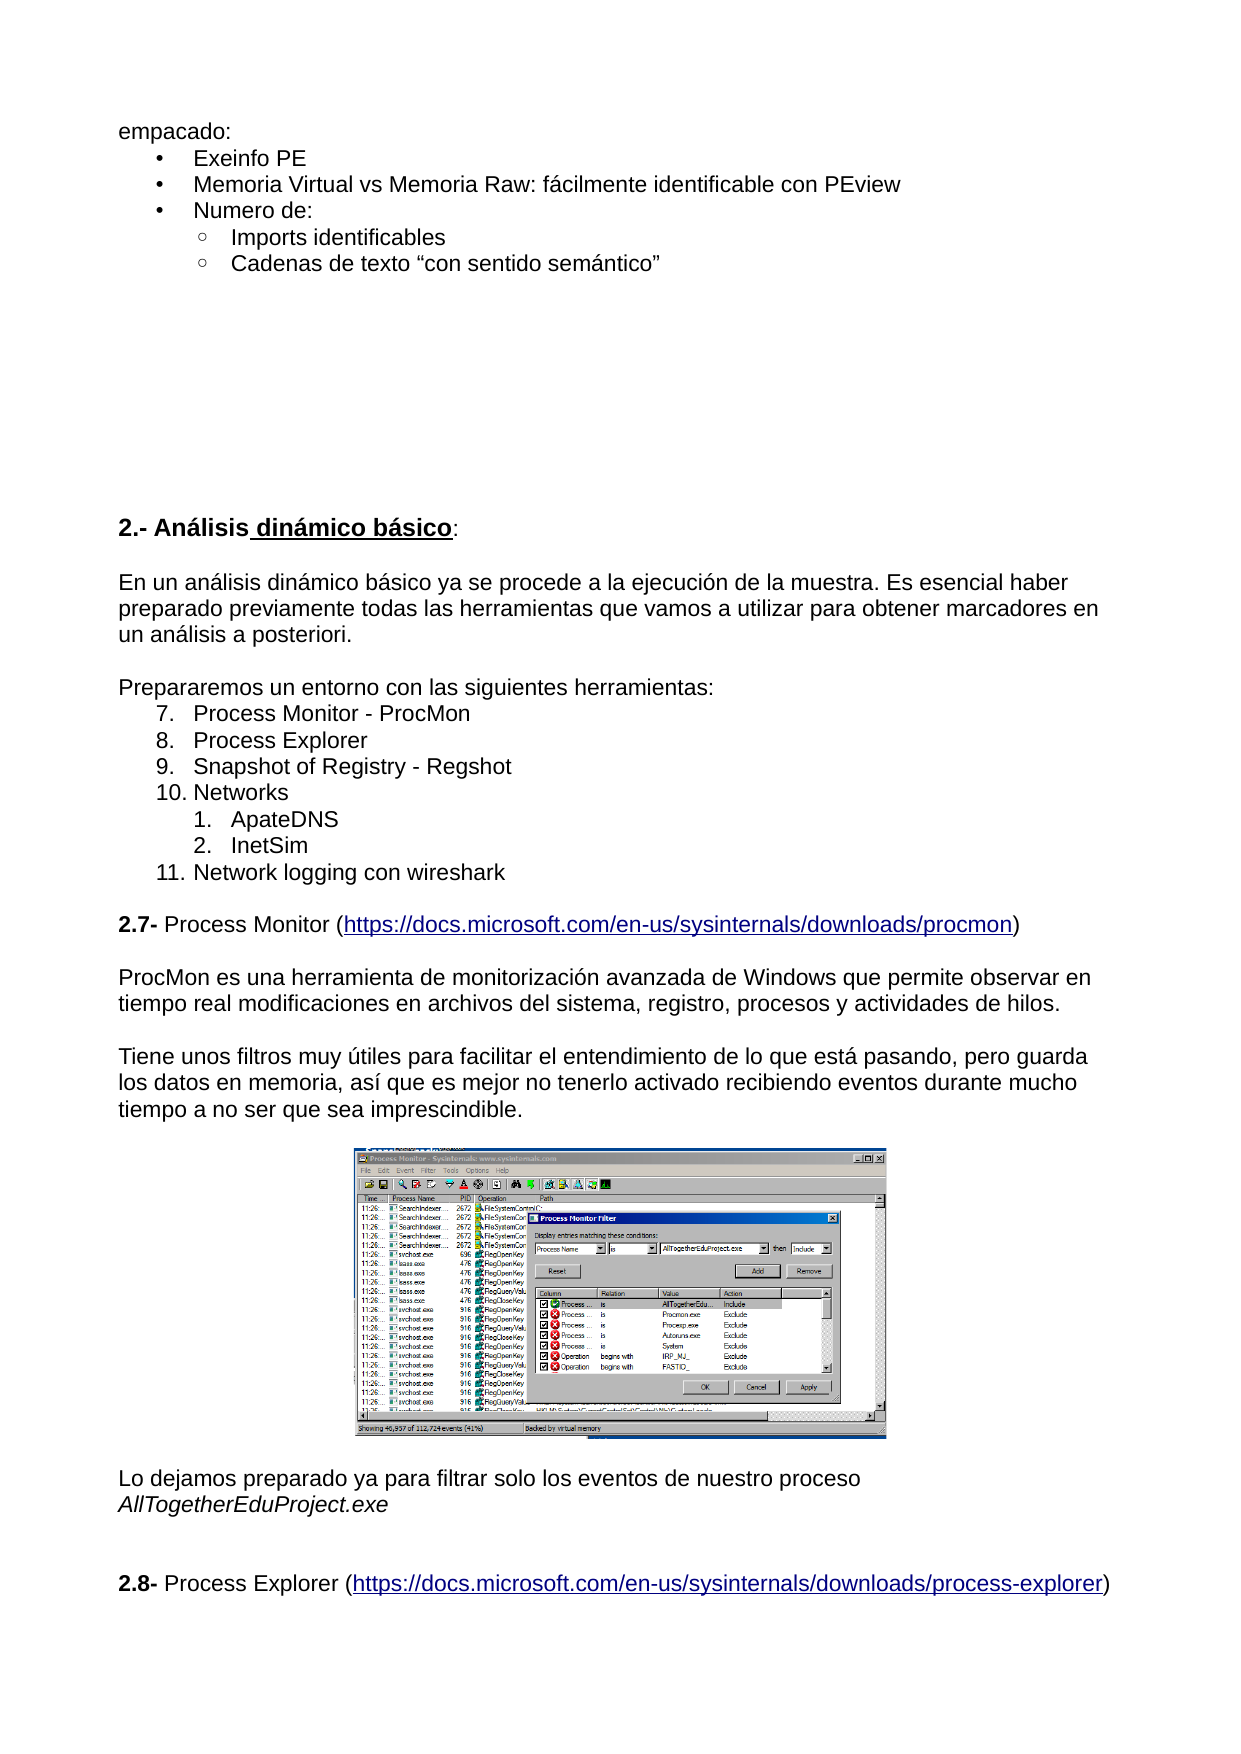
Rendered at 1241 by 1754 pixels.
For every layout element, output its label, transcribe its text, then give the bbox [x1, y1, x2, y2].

list Exeinfo PE [156, 144, 1122, 171]
list Cadenas de texto “con sentido semántico” [193, 250, 1122, 276]
list Network logging con wireshark [156, 858, 1122, 885]
list ApateDNS [193, 806, 1122, 832]
list Snapshot of Registry - Regshot [156, 753, 1122, 779]
text 2.- Análisis dinámico básico: [118, 513, 1122, 542]
list InetSim [193, 832, 1122, 858]
text 2.7- Process Monitor (https://docs.microsoft.com/en-us/sysinternals/downloads/procmon) [118, 911, 1122, 937]
list Numero de: [156, 197, 1122, 223]
text Tiene unos filtros muy útiles para facilitar el entendimiento de lo que está pasando, pero guarda los datos en memoria, así que es mejor no tenerlo activado recibiendo eventos durante mucho tiempo a no ser que sea imprescindible. [118, 1043, 1122, 1122]
text 2.8- Process Explorer (https://docs.microsoft.com/en-us/sysinternals/downloads/process-explorer) [118, 1570, 1122, 1597]
picture [353, 1148, 887, 1439]
list Networks [156, 779, 1122, 806]
text En un análisis dinámico básico ya se procede a la ejecución de la muestra. Es esencial haber preparado previamente todas las herramientas que vamos a utilizar para obtener marcadores en un análisis a posteriori. [118, 568, 1122, 648]
text Prepararemos un entorno con las siguientes herramientas: [118, 674, 1122, 700]
list Memoria Virtual vs Memoria Raw: fácilmente identificable con PEview [156, 171, 1122, 197]
text empacado: [118, 118, 1122, 144]
list Process Explorer [156, 727, 1122, 753]
list Process Monitor - ProcMon [156, 700, 1122, 727]
text Lo dejamos preparado ya para filtrar solo los eventos de nuestro proceso AllTogetherEduProject.exe [118, 1465, 1122, 1518]
text ProcMon es una herramienta de monitorización avanzada de Windows que permite observar en tiempo real modificaciones en archivos del sistema, registro, procesos y actividades de hilos. [118, 964, 1122, 1017]
list Imports identificables [193, 223, 1122, 250]
